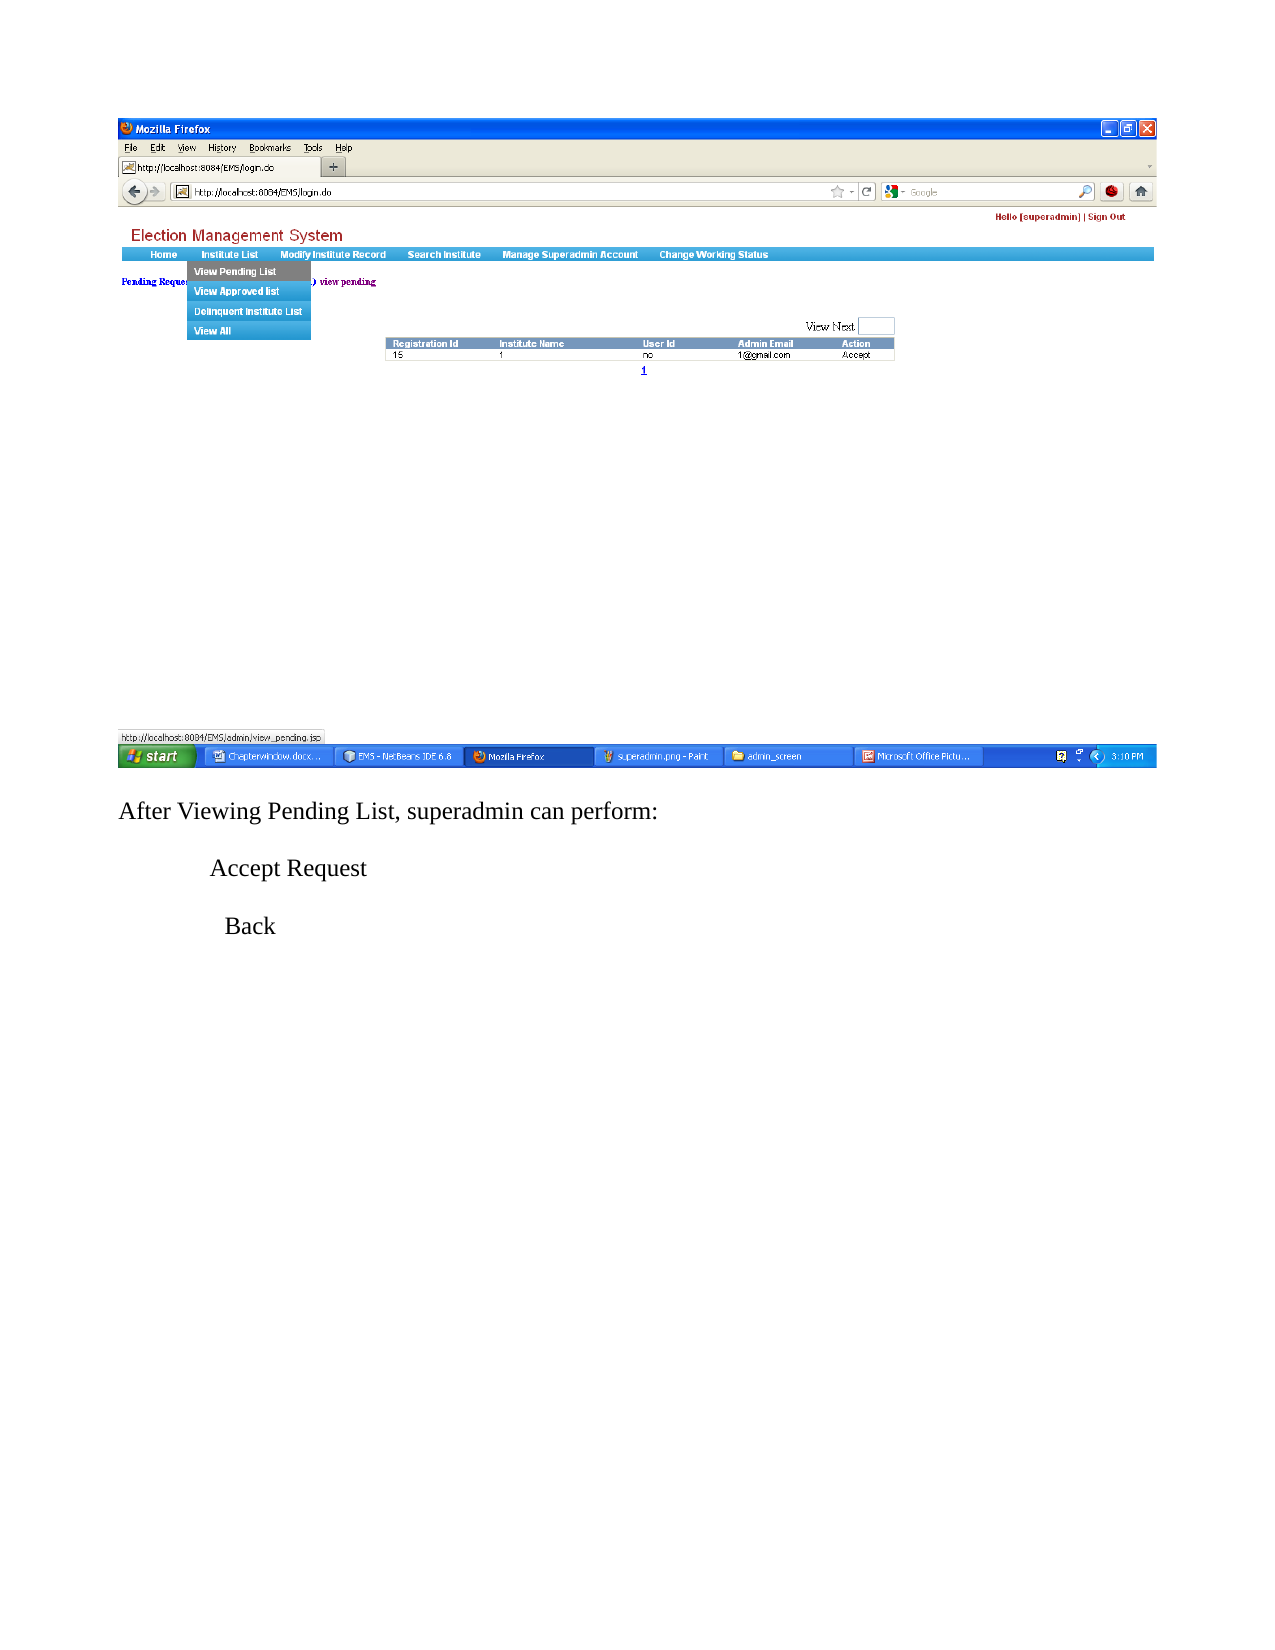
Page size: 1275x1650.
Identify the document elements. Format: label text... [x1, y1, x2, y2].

picture [118, 118, 1157, 768]
text After Viewing Pending List, superadmin can perform: [118, 796, 1157, 825]
text Accept Request [118, 853, 1157, 882]
text Back [118, 911, 1157, 940]
